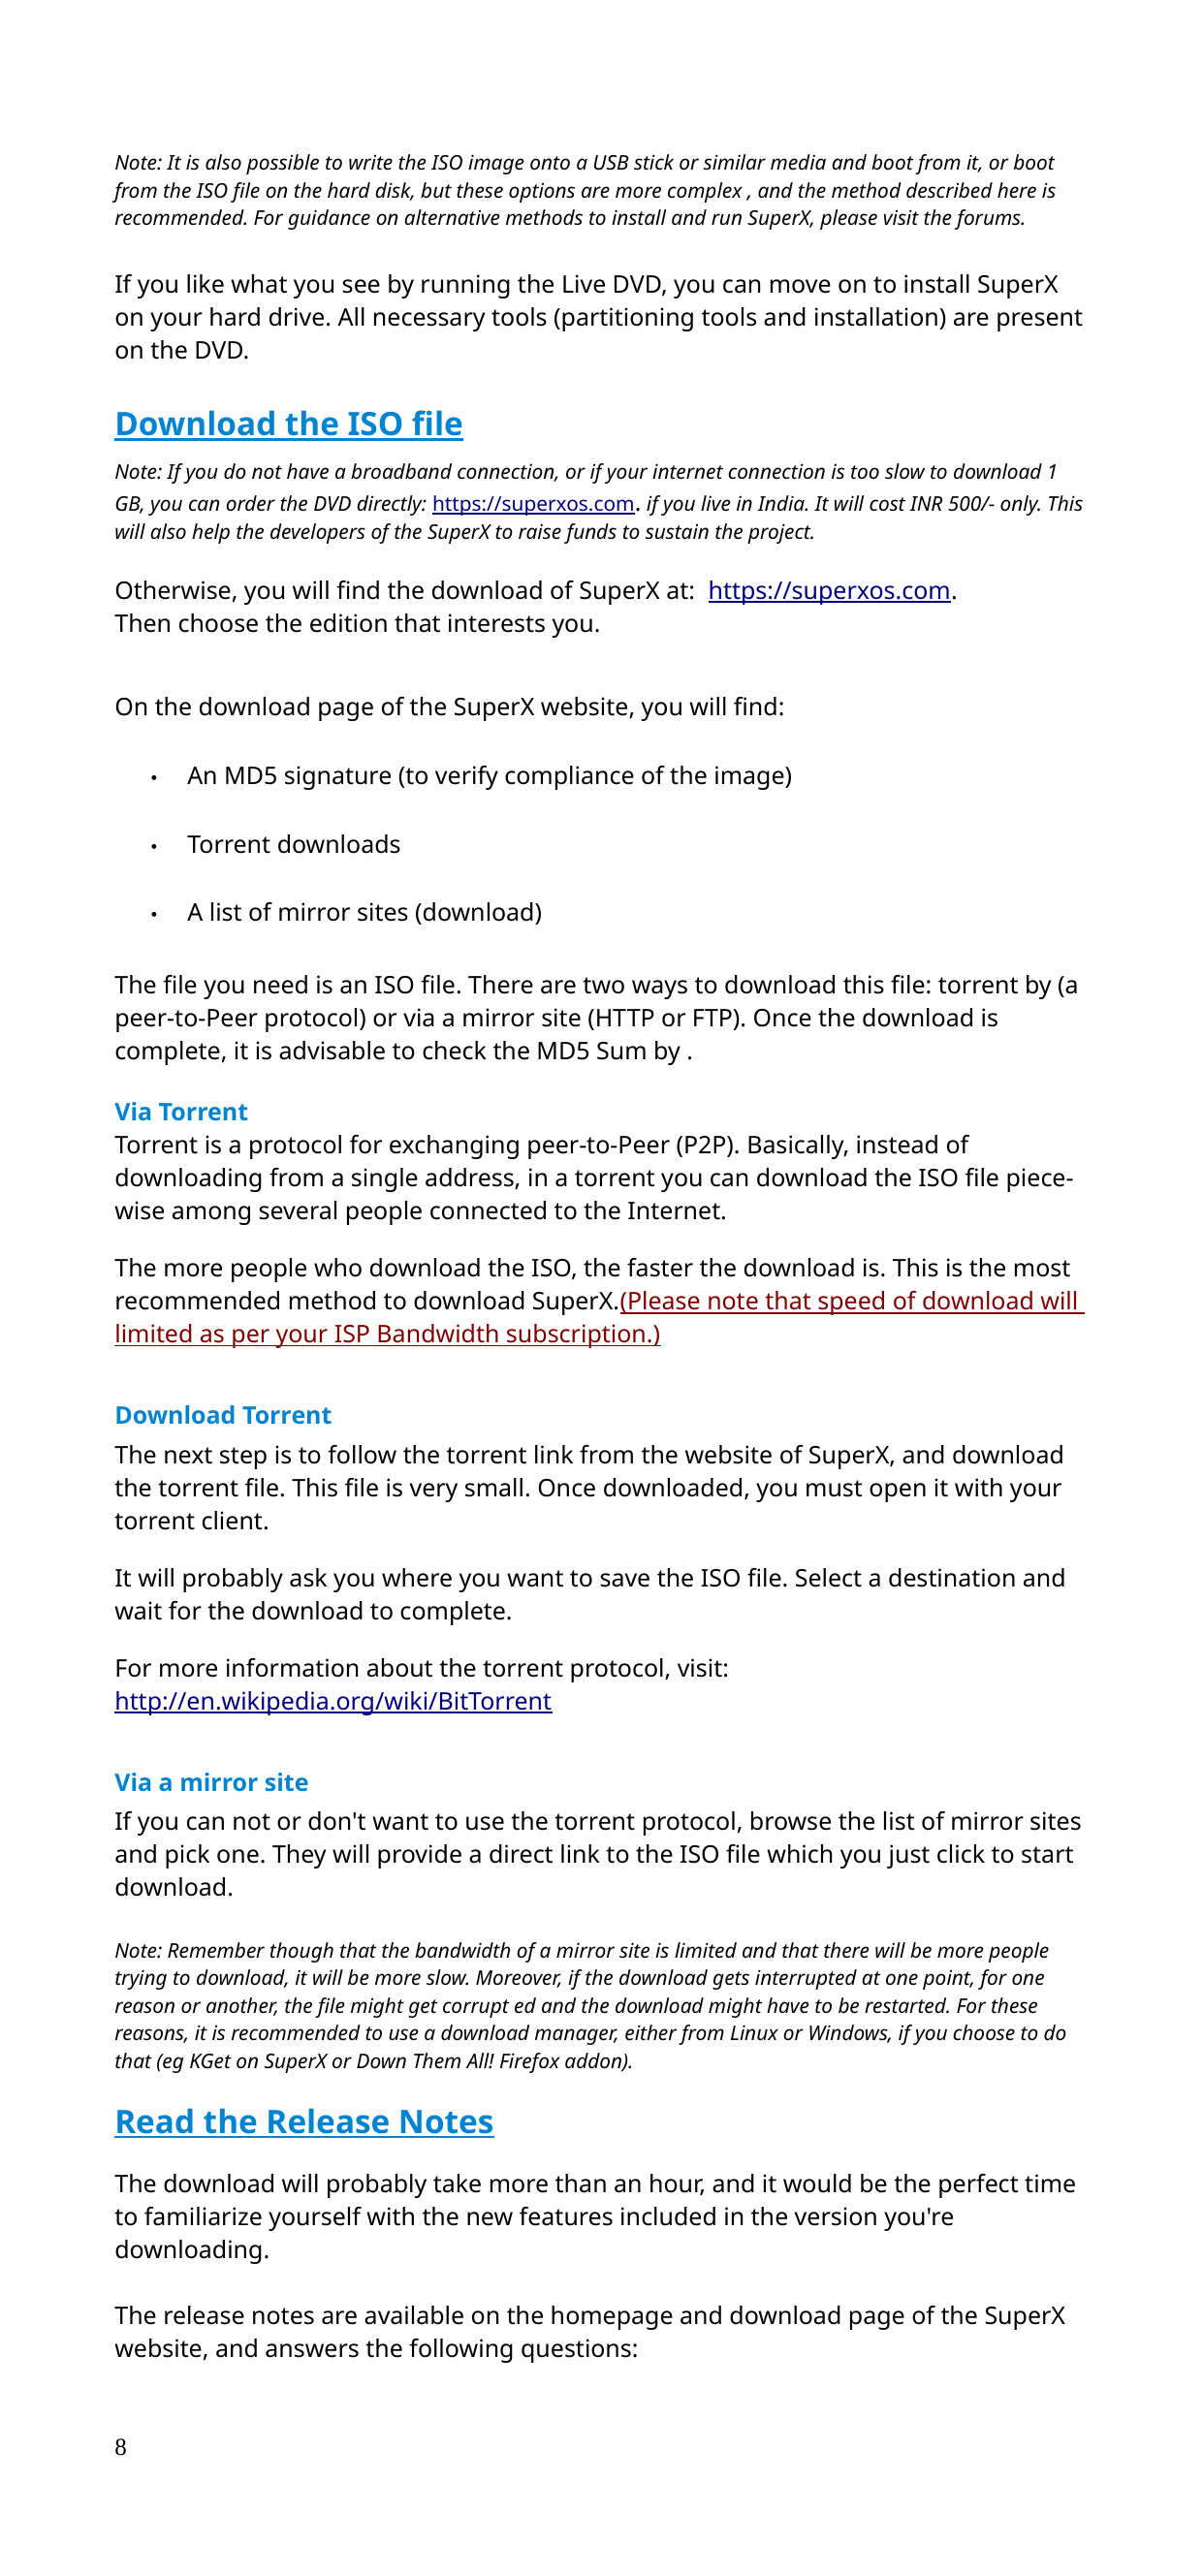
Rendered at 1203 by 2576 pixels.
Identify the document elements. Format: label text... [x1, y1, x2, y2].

text If you like what you see by running the Live DVD, you can move on to install SuperX on your hard drive. All necessary tools (partitioning tools and installation) are present on the DVD. [114, 267, 1088, 366]
text On the download page of the SuperX website, you will find: [114, 690, 1088, 723]
list A list of mirror sites (download) [151, 895, 1088, 928]
text Otherwise, you will find the download of SuperX at: https://superxos.com. [114, 573, 1088, 606]
text The download will probably take more than an hour, and it would be the perfect time to familiarize yourself with the new features included in the version you're downloading. [114, 2167, 1088, 2266]
subtitle Download Torrent [114, 1398, 1088, 1431]
list Torrent downloads [151, 827, 1088, 860]
text Note: If you do not have a broadband connection, or if your internet connection is too slow to download 1 GB, you can order the DVD directly: https://superxos.com. if you live in India. It will cost INR 500/- only. This will also help the developers of the SuperX to raise funds to sustain the project. [114, 457, 1088, 546]
text Note: Remember though that the bandwidth of a mirror site is limited and that there will be more people trying to download, it will be more slow. Moreover, if the download gets interrupted at one point, for one reason or another, the file might get corrupt ed and the download might have to be restarted. For these reasons, it is recommended to use a download manager, either from Linux or Windows, if you choose to do that (eg KGet on SuperX or Down Them All! Firefox addon). [114, 1936, 1088, 2074]
text Download the ISO file [114, 401, 1088, 445]
text Read the Release Notes [114, 2098, 1088, 2143]
text Then choose the edition that interests you. [114, 606, 1088, 639]
text The release notes are available on the homepage and download page of the SuperX website, and answers the following questions: [114, 2299, 1088, 2365]
text Torrent is a protocol for exchanging peer-to-Peer (P2P). Basically, instead of downloading from a single address, in a torrent you can download the ISO file piece-wise among several people connected to the Internet. [114, 1127, 1088, 1227]
subtitle Via a mirror site [114, 1766, 1088, 1799]
text It will probably ask you where you want to save the ISO file. Select a destination and wait for the download to complete. [114, 1560, 1088, 1626]
list An MD5 signature (to verify compliance of the image) [151, 759, 1088, 792]
text The more people who download the ISO, the faster the download is. This is the most recommended method to download SuperX.(Please note that speed of download will limited as per your ISP Bandwidth subscription.) [114, 1251, 1088, 1350]
text Note: It is also possible to write the ISO image onto a USB stick or similar media and boot from it, or boot from the ISO file on the hard disk, but these options are more complex , and the method described here is recommended. For guidance on alternative methods to install and run SuperX, please visit the forums. [114, 148, 1088, 232]
subtitle Via Torrent [114, 1094, 1088, 1127]
text For more information about the torrent protocol, visit: http://en.wikipedia.org/wiki/BitTorrent [114, 1650, 1088, 1717]
text If you can not or don't want to use the torrent protocol, browse the list of mirror sites and pick one. They will provide a direct link to the ISO file which you just click to start download. [114, 1805, 1088, 1903]
text The next step is to follow the torrent link from the website of SuperX, and download the torrent file. This file is very small. Once downloaded, you must open it with your torrent client. [114, 1437, 1088, 1536]
text The file you need is an ISO file. There are two ways to download this file: torrent by (a peer-to-Peer protocol) or via a mirror site (HTTP or FTP). Once the download is complete, it is advisable to check the MD5 Sum by . [114, 968, 1088, 1067]
